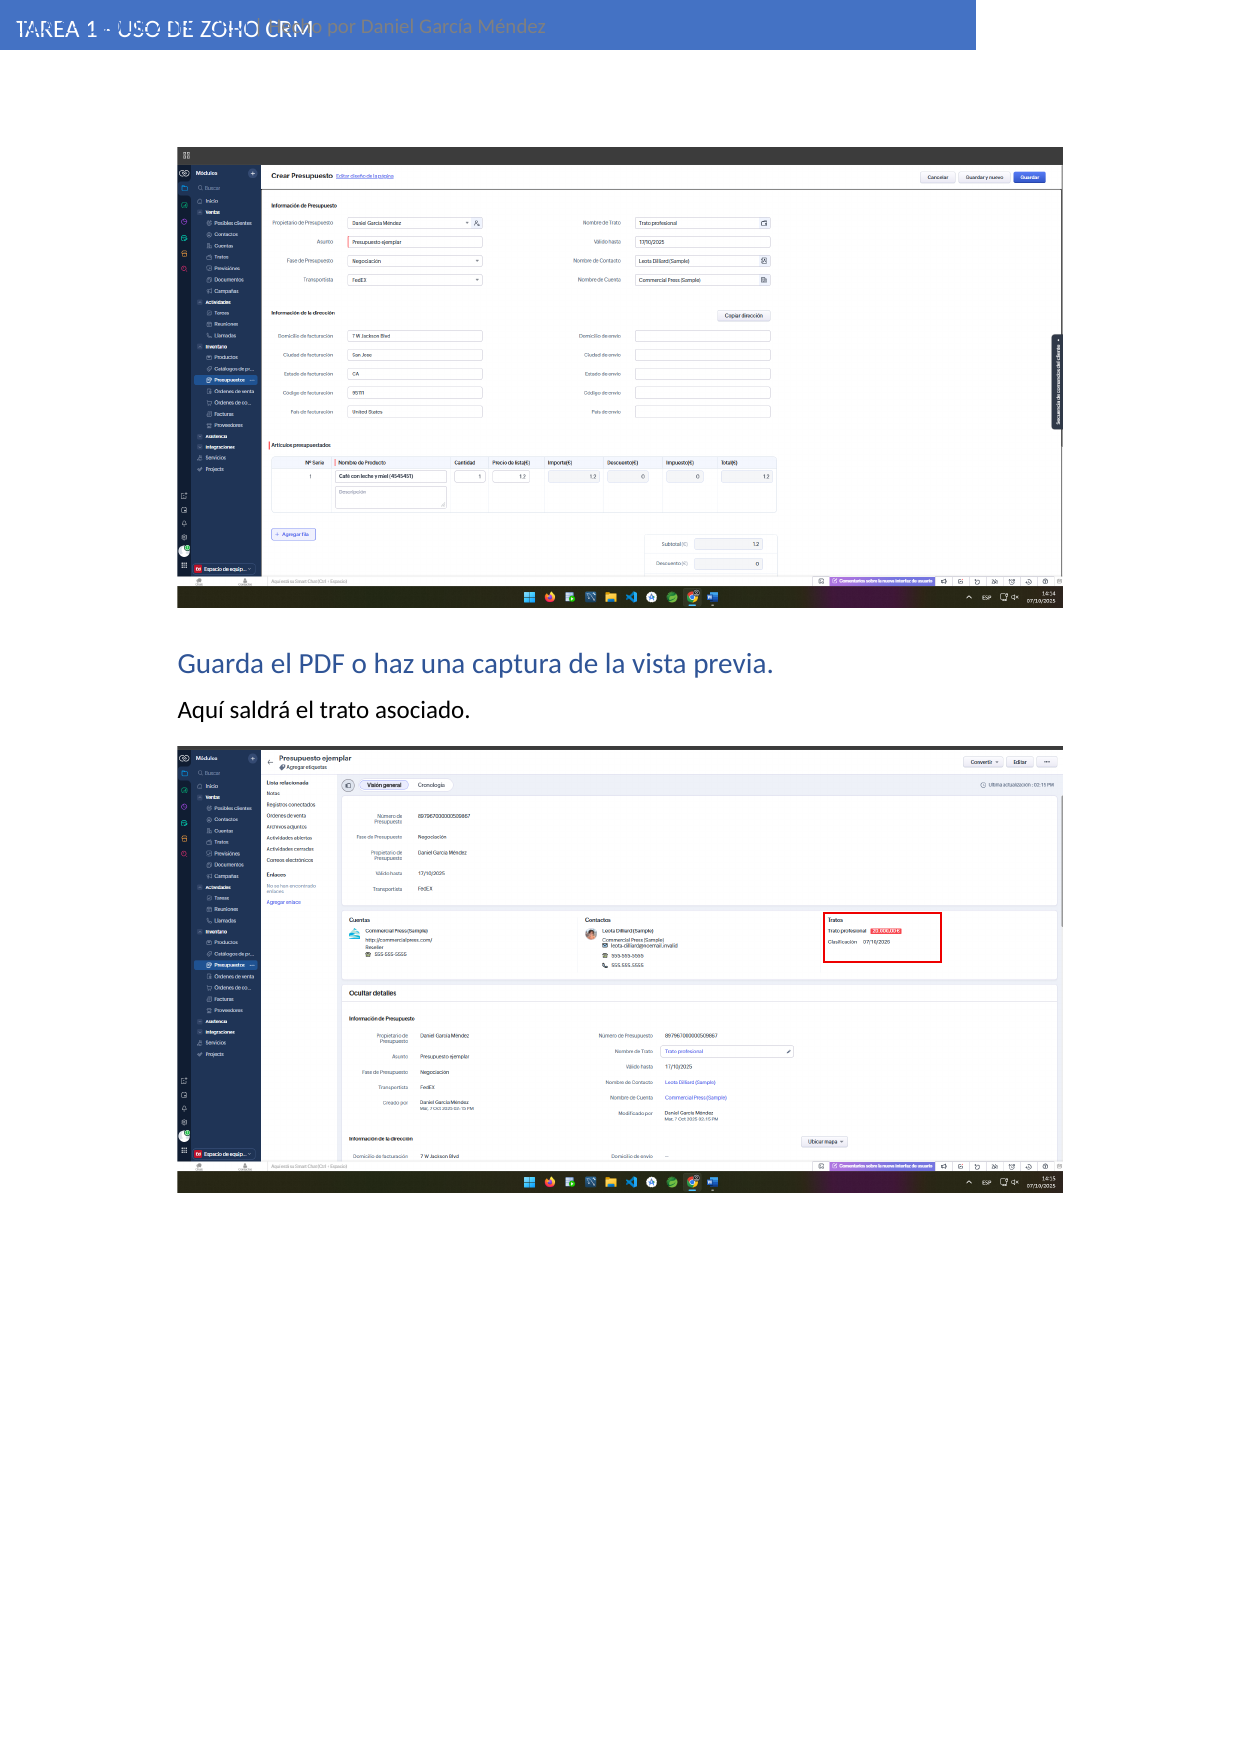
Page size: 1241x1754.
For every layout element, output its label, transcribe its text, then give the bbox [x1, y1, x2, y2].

subtitle Guarda el PDF o haz una captura de la vista previa. [177, 645, 1063, 681]
text Aquí saldrá el trato asociado. [177, 695, 1063, 725]
